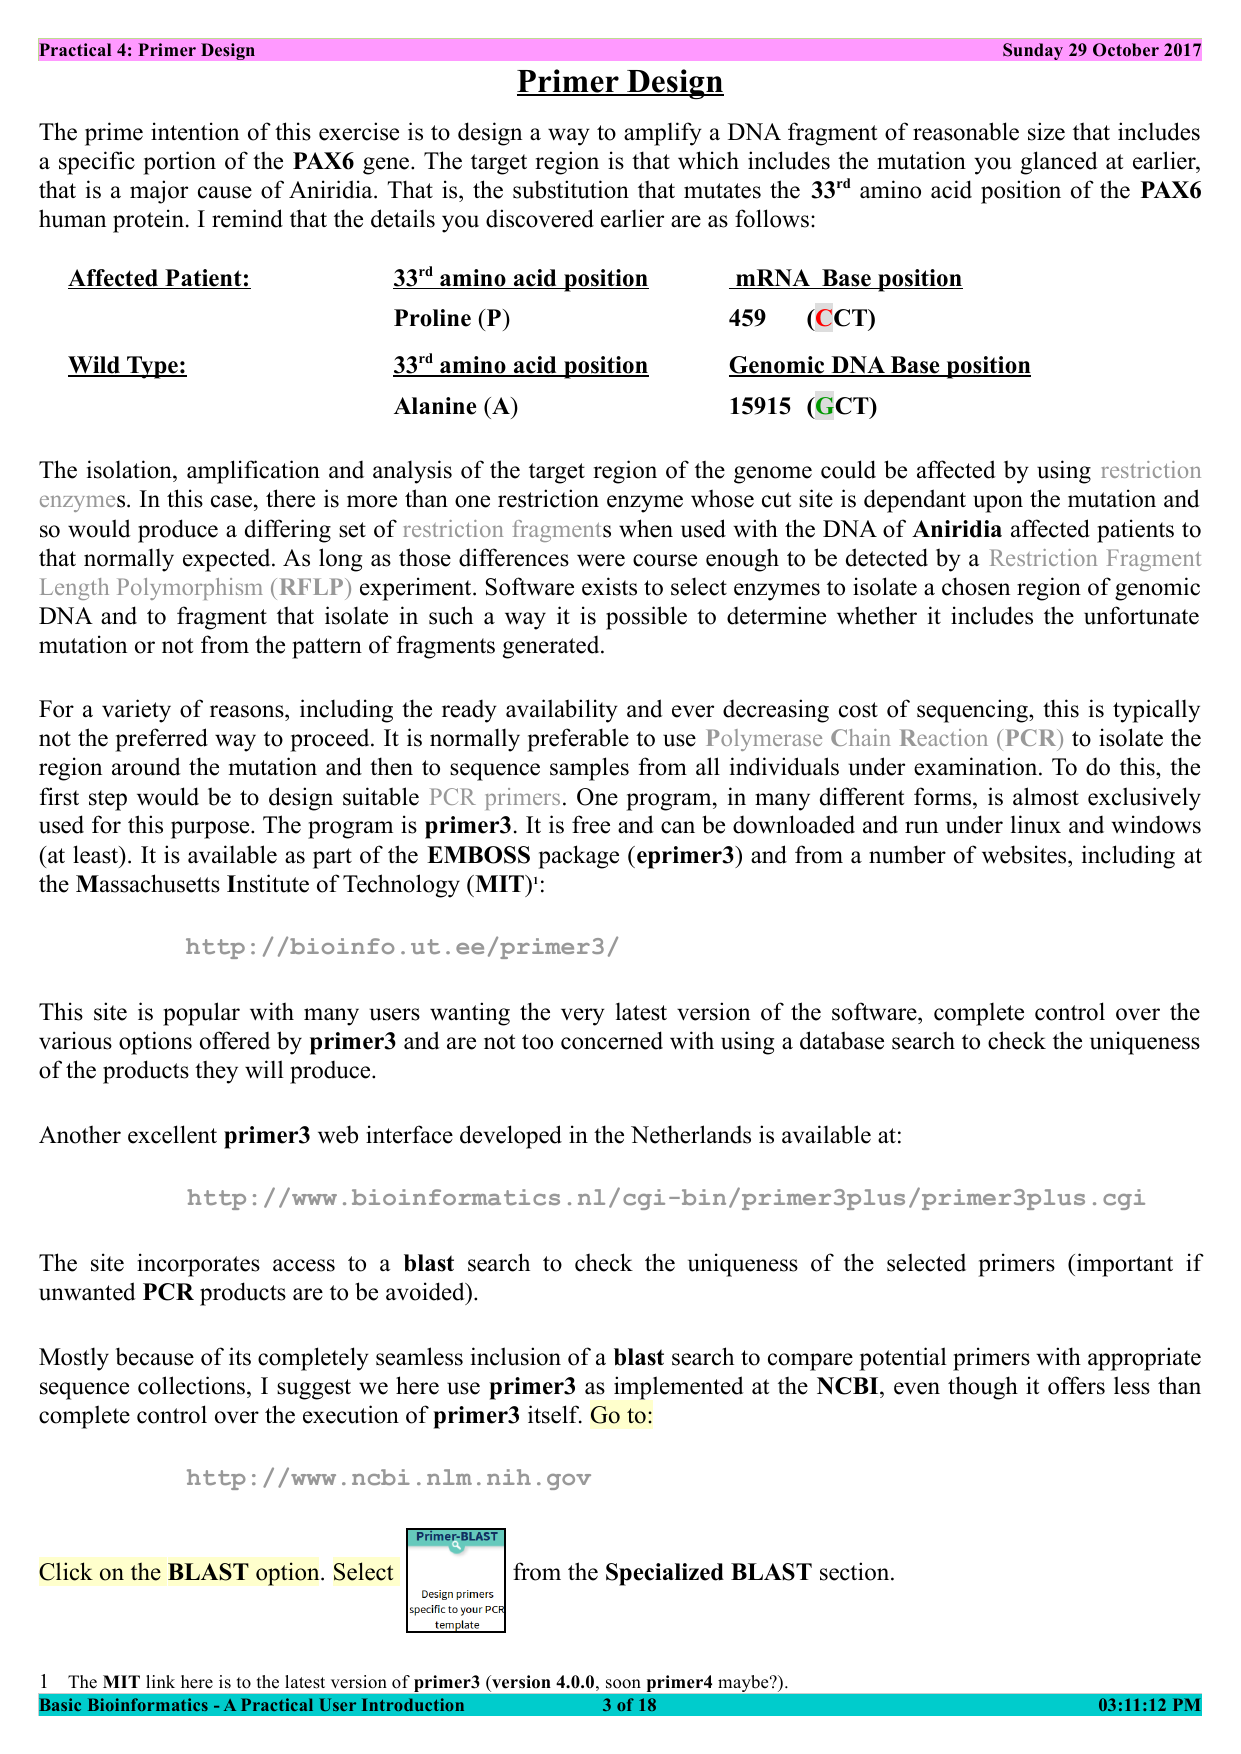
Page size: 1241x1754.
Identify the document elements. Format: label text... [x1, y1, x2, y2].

text Proline (P) 459 (CCT) [68, 303, 1202, 332]
text Primer Design [38, 61, 1202, 99]
text The isolation, amplification and analysis of the target region of the genome could be affected by using restriction enzymes. In this case, there is more than one restriction enzyme whose cut site is dependant upon the mutation and so would produce a differing set of restriction fragments when used with the DNA of Aniridia affected patients to that normally expected. As long as those differences were course enough to be detected by a Restriction Fragment Length Polymorphism (RFLP) experiment. Software exists to select enzymes to isolate a chosen region of genomic DNA and to fragment that isolate in such a way it is possible to determine whether it includes the unfortunate mutation or not from the pattern of fragments generated. [38, 455, 1202, 659]
text Another excellent primer3 web interface developed in the Netherlands is available at: [38, 1119, 1202, 1149]
text Alanine (A) 15915 (GCT) [68, 391, 1202, 420]
text Click on the BLAST option. Select [38, 1528, 406, 1633]
text Wild Type: 33rd amino acid position Genomic DNA Base position [68, 350, 1202, 379]
text http://www.bioinformatics.nl/cgi-bin/primer3plus/primer3plus.cgi [38, 1184, 1202, 1213]
text For a variety of reasons, including the ready availability and ever decreasing cost of sequencing, this is typically not the preferred way to proceed. It is normally preferable to use Polymerase Chain Reaction (PCR) to isolate the region around the mutation and then to sequence samples from all individuals under examination. To do this, the first step would be to design suitable PCR primers. One program, in many different forms, is almost exclusively used for this purpose. The program is primer3. It is free and can be downloaded and run under linux and windows (at least). It is available as part of the EMBOSS package (eprimer3) and from a number of websites, including at the Massachusetts Institute of Technology (MIT): [38, 694, 1202, 898]
text This site is popular with many users wanting the very latest version of the software, complete control over the various options offered by primer3 and are not too concerned with using a database search to check the uniqueness of the products they will produce. [38, 997, 1202, 1084]
text Mostly because of its completely seamless inclusion of a blast search to compare potential primers with appropriate sequence collections, I suggest we here use primer3 as implemented at the NCBI, even though it offers less than complete control over the execution of primer3 itself. Go to: [38, 1342, 1202, 1429]
text The prime intention of this exercise is to design a way to amplify a DNA fragment of reasonable size that includes a specific portion of the PAX6 gene. The target region is that which includes the mutation you glanced at earlier, that is a major cause of Aniridia. That is, the substitution that mutates the 33rd amino acid position of the PAX6 human protein. I remind that the details you discovered earlier are as follows: [38, 117, 1202, 233]
text Affected Patient: 33rd amino acid position mRNA Base position [68, 262, 1202, 291]
text http://bioinfo.ut.ee/primer3/ [38, 933, 1202, 962]
text The site incorporates access to a blast search to check the uniqueness of the selected primers (important if unwanted PCR products are to be avoided). [38, 1248, 1202, 1306]
text The MIT link here is to the latest version of primer3 (version 4.0.0, soon primer4 maybe?). [38, 1669, 1202, 1693]
picture [408, 1530, 504, 1631]
text http://www.ncbi.nlm.nih.gov [38, 1464, 1202, 1493]
text from the Specialized BLAST section. [506, 1528, 1202, 1633]
